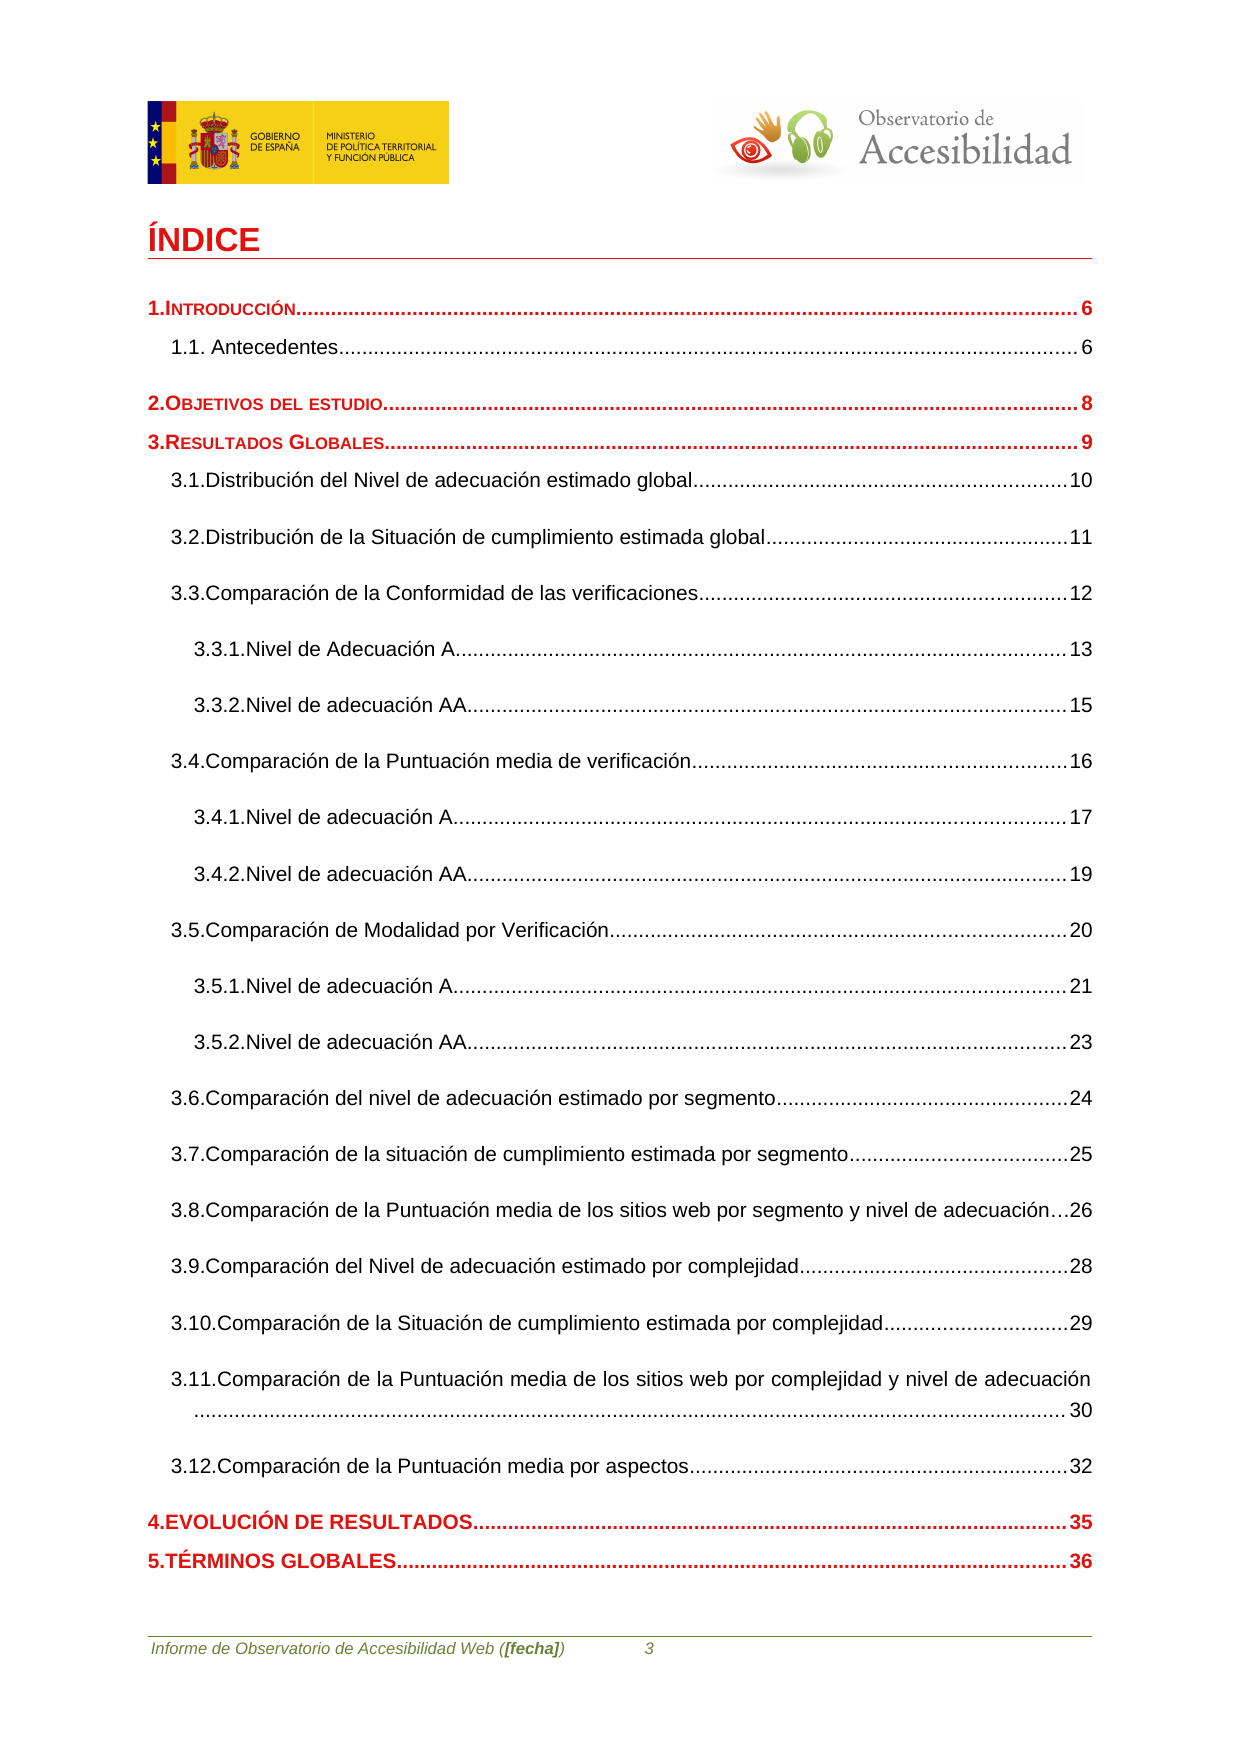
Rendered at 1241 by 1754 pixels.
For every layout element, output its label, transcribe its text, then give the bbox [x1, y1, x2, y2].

text 3.5.1.Nivel de adecuación A 21 [193, 974, 1092, 998]
text 5.TÉRMINOS GLOBALES 36 [148, 1549, 1092, 1573]
text 1.Introducción 6 [148, 296, 1092, 319]
text 1.1. Antecedentes 6 [171, 334, 1092, 358]
picture [710, 101, 1086, 184]
text 3.4.2.Nivel de adecuación AA 19 [193, 861, 1092, 885]
text Índice [148, 220, 1092, 258]
text 3.8.Comparación de la Puntuación media de los sitios web por segmento y nivel de adecuación 26 [171, 1198, 1092, 1222]
text 3.3.2.Nivel de adecuación AA 15 [193, 693, 1092, 717]
text 3.Resultados Globales 9 [148, 429, 1092, 453]
picture [147, 101, 450, 184]
text 3.3.1.Nivel de Adecuación A 13 [193, 637, 1092, 661]
text 3.10.Comparación de la Situación de cumplimiento estimada por complejidad 29 [171, 1311, 1092, 1334]
text 3.5.2.Nivel de adecuación AA 23 [193, 1030, 1092, 1054]
text 3.9.Comparación del Nivel de adecuación estimado por complejidad 28 [171, 1254, 1092, 1278]
text 3.4.1.Nivel de adecuación A 17 [193, 805, 1092, 829]
text 3.4.Comparación de la Puntuación media de verificación 16 [171, 749, 1092, 773]
text 2.Objetivos del estudio 8 [148, 391, 1092, 414]
text 3.3.Comparación de la Conformidad de las verificaciones 12 [171, 581, 1092, 604]
text 4.EVOLUCIÓN DE RESULTADOS 35 [148, 1510, 1092, 1534]
text 3.1.Distribución del Nivel de adecuación estimado global 10 [171, 468, 1092, 492]
text 3.6.Comparación del nivel de adecuación estimado por segmento 24 [171, 1086, 1092, 1110]
text 3.11.Comparación de la Puntuación media de los sitios web por complejidad y nivel de adecuación 30 [171, 1367, 1092, 1422]
text 3.12.Comparación de la Puntuación media por aspectos 32 [171, 1454, 1092, 1478]
text 3.5.Comparación de Modalidad por Verificación 20 [171, 917, 1092, 941]
text 3.7.Comparación de la situación de cumplimiento estimada por segmento 25 [171, 1142, 1092, 1166]
text 3.2.Distribución de la Situación de cumplimiento estimada global 11 [171, 524, 1092, 548]
